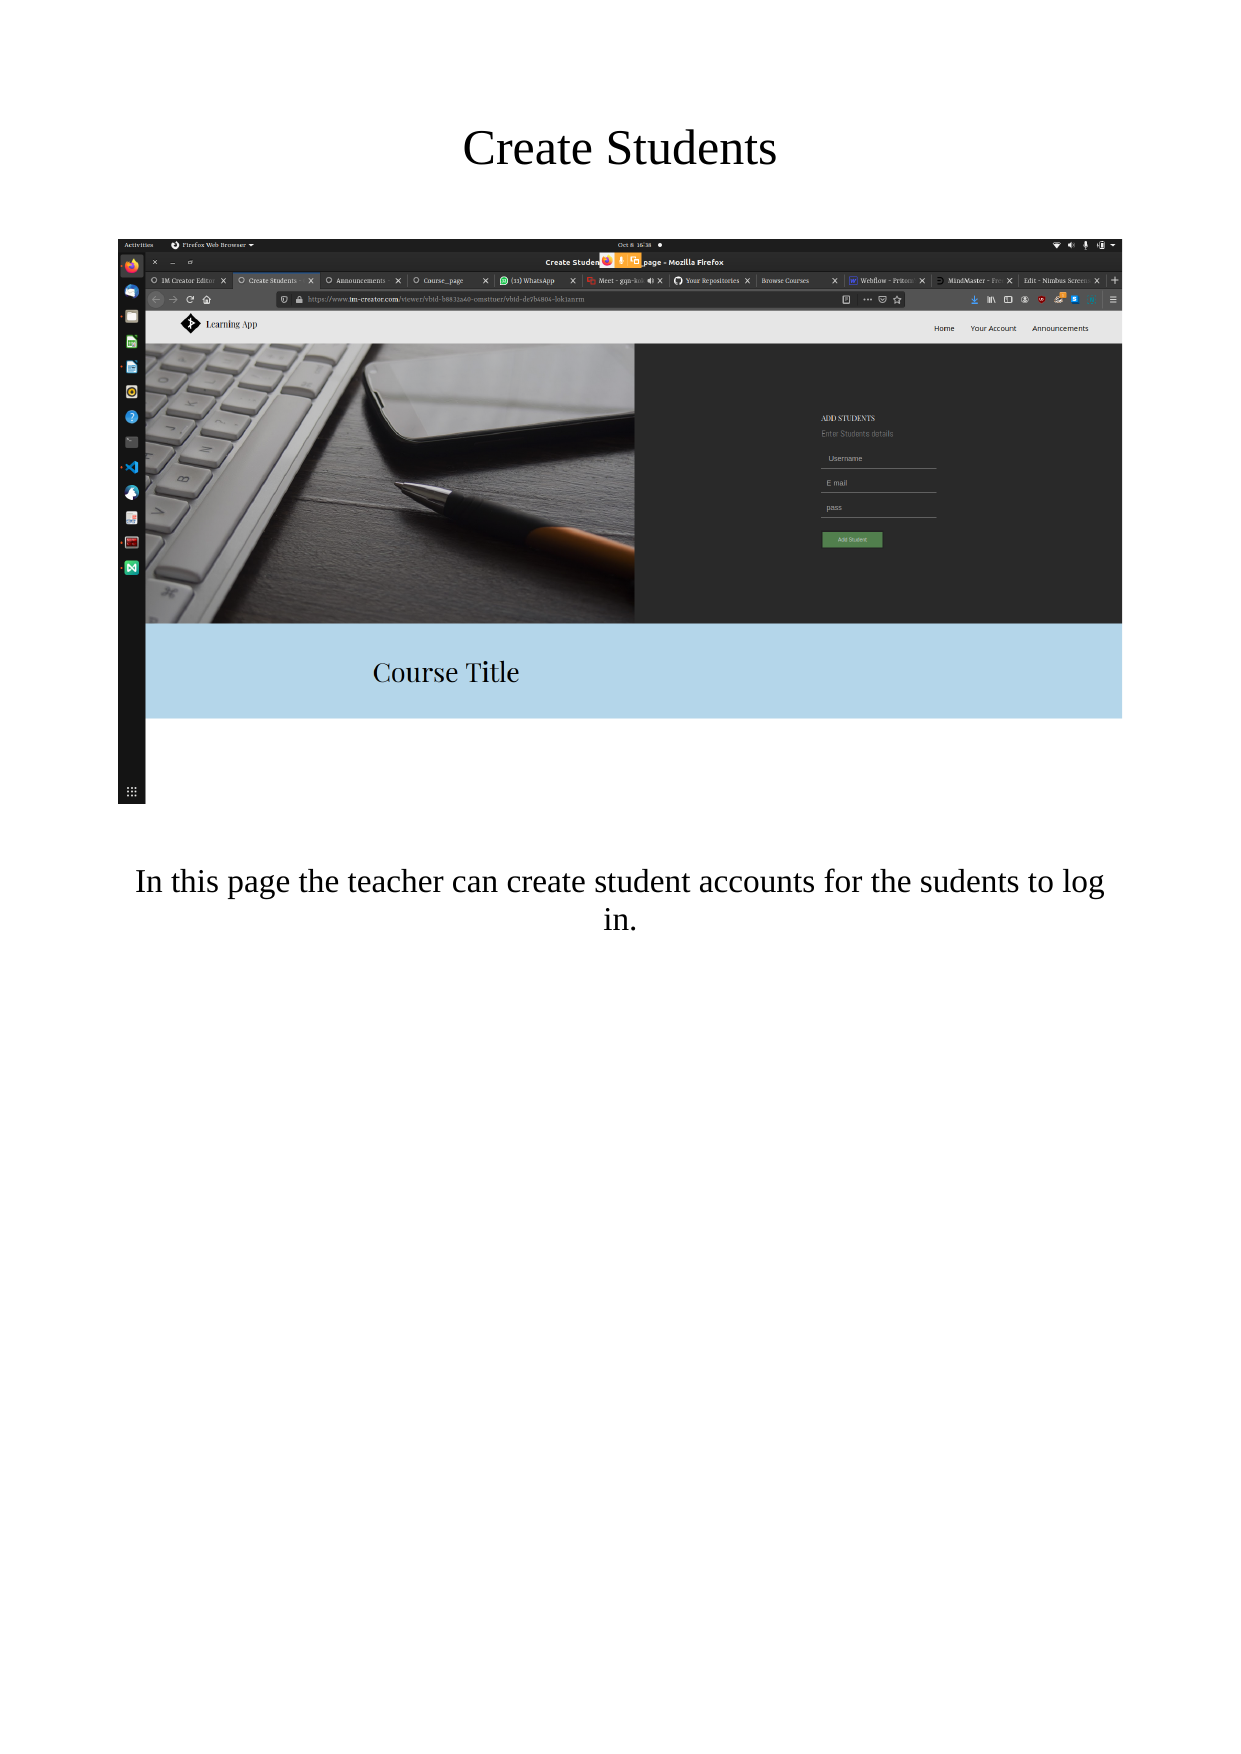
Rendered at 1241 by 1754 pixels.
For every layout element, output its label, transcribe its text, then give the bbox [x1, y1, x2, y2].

picture [118, 239, 1123, 804]
text Create Students [118, 118, 1122, 176]
text In this page the teacher can create student accounts for the sudents to log in. [118, 861, 1122, 938]
